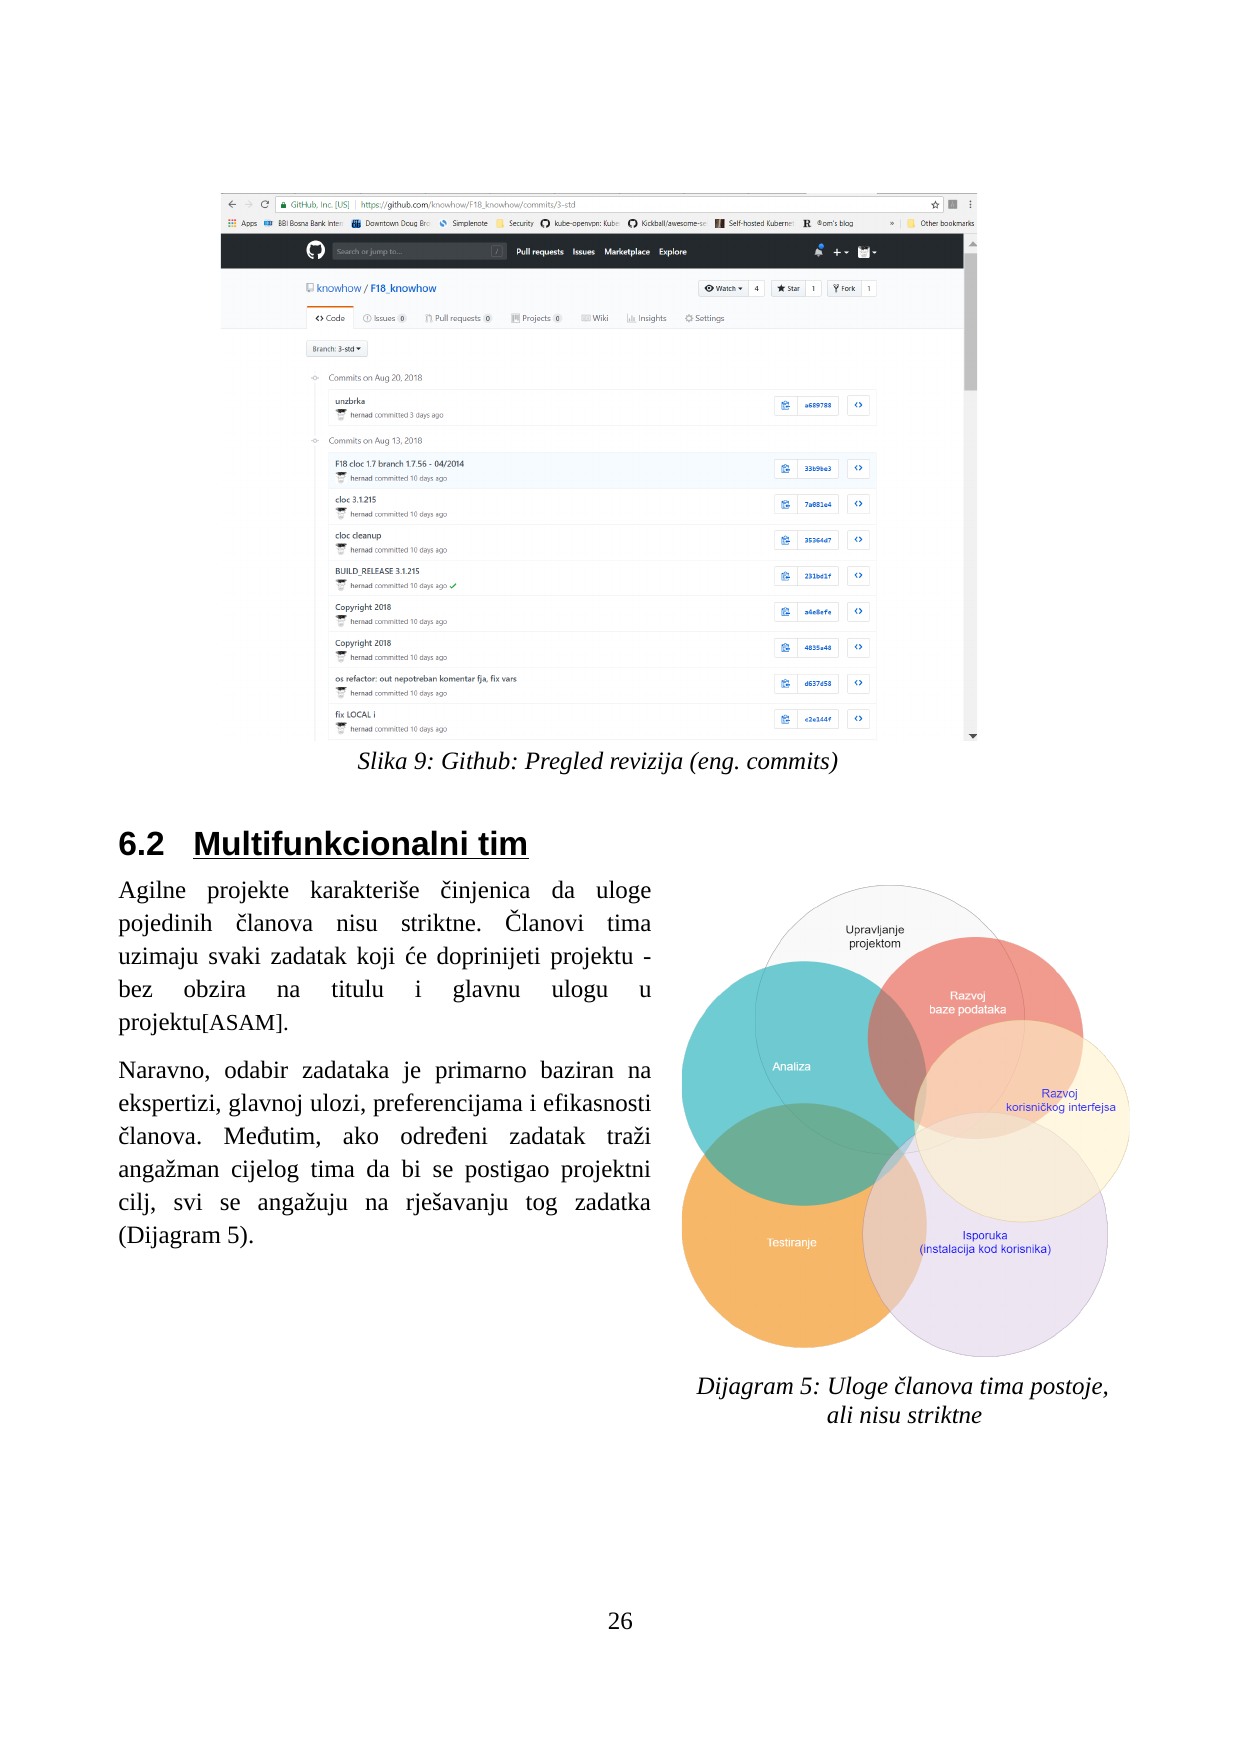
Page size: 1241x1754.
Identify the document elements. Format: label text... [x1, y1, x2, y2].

text Slika 9: Github: Pregled revizija (eng. commits) [221, 741, 977, 775]
text Agilne projekte karakteriše činjenica da uloge pojedinih članova nisu striktne. Članovi tima uzimaju svaki zadatak koji će doprinijeti projektu - bez obzira na titulu i glavnu ulogu u projektu[ASAM]. [118, 875, 682, 1036]
text Dijagram 5: Uloge članova tima postoje, ali nisu striktne [682, 1366, 1129, 1429]
subtitle Multifunkcionalni tim [118, 824, 1129, 885]
picture [681, 885, 1130, 1366]
text Naravno, odabir zadataka je primarno baziran na ekspertizi, glavnoj ulozi, preferencijama i efikasnosti članova. Međutim, ako određeni zadatak traži angažman cijelog tima da bi se postigao projektni cilj, svi se angažuju na rješavanju tog zadatka (Dijagram 5). [118, 1055, 681, 1249]
picture [220, 193, 978, 741]
